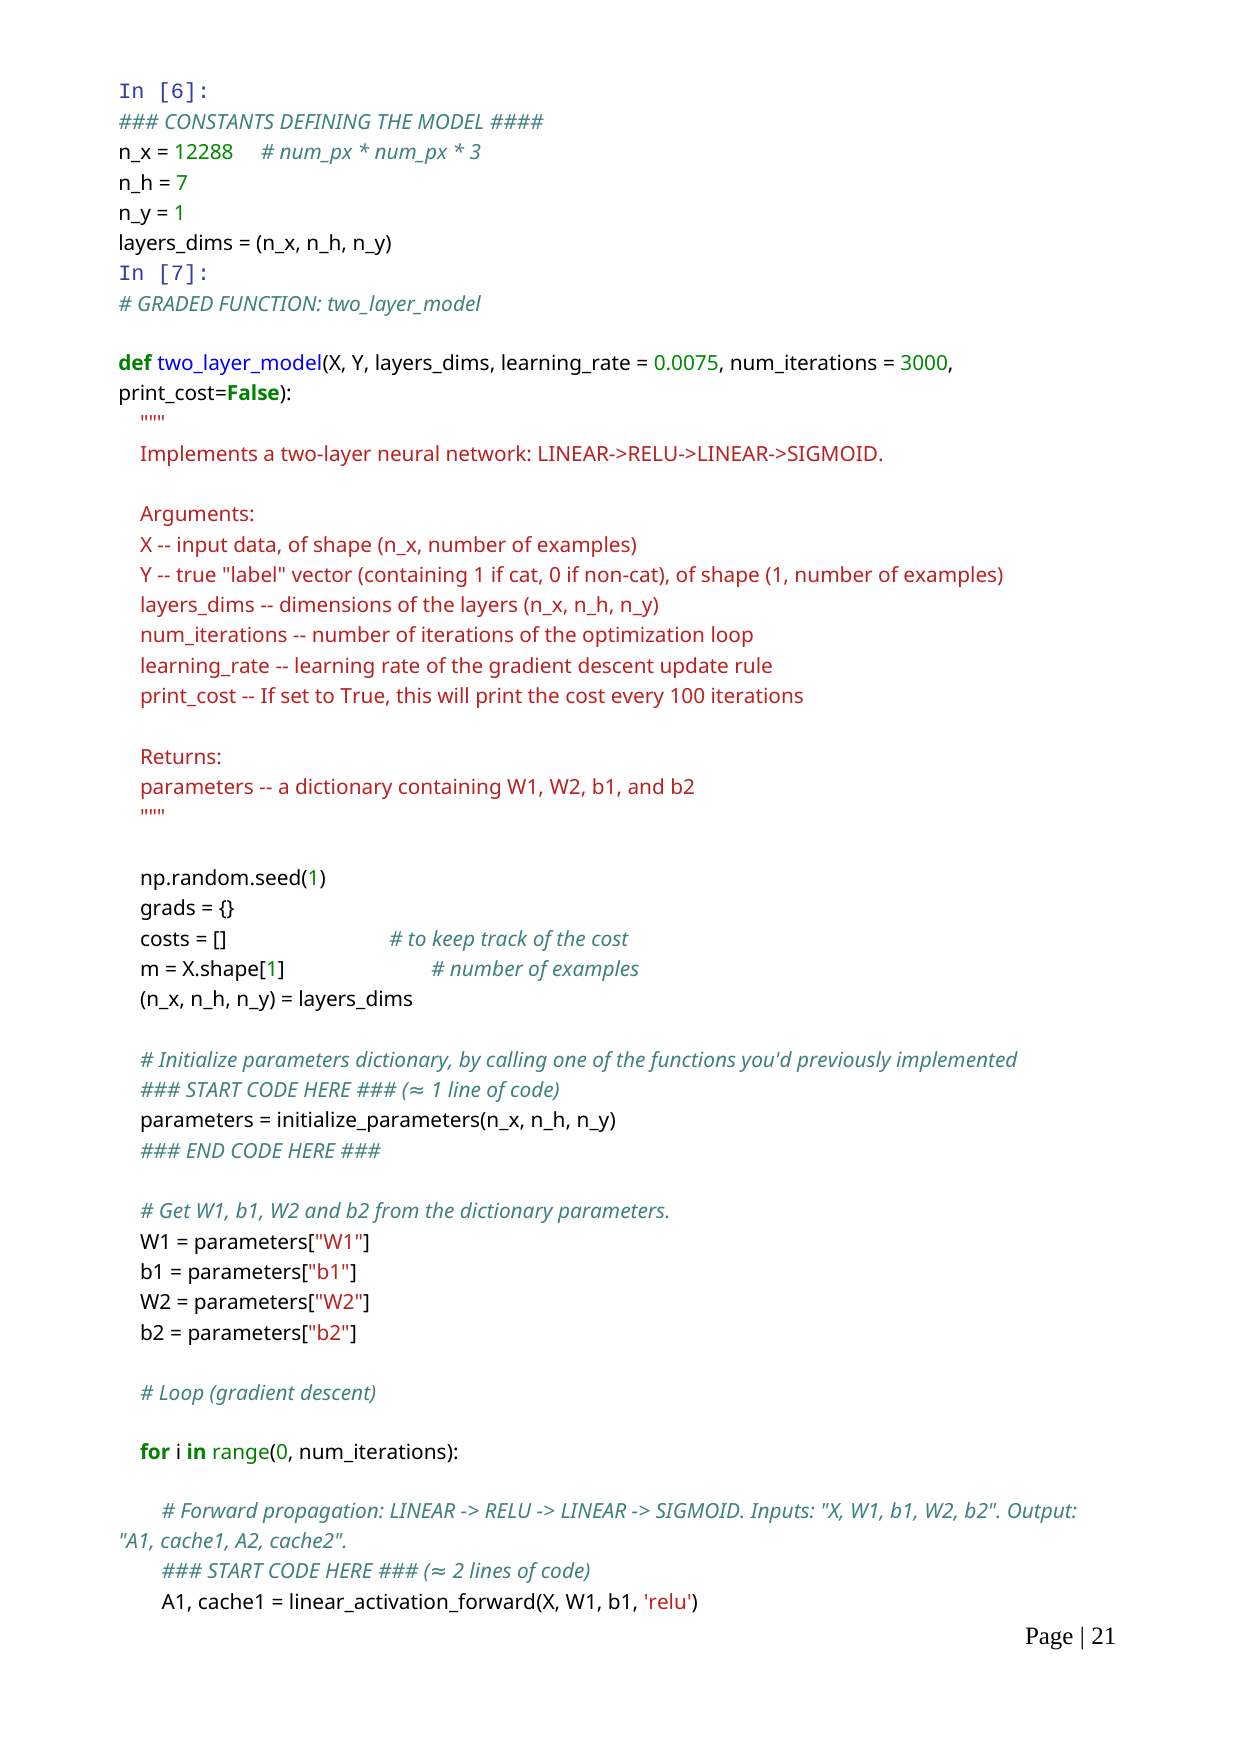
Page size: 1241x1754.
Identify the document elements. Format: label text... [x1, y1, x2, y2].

text Y -- true "label" vector (containing 1 if cat, 0 if non-cat), of shape (1, number of examples) [118, 558, 1122, 588]
text ​ [118, 1466, 1122, 1494]
text Returns: [118, 740, 1122, 770]
text ### CONSTANTS DEFINING THE MODEL #### [118, 105, 1122, 136]
text costs = [] # to keep track of the cost [118, 922, 1122, 952]
text # Loop (gradient descent) [118, 1377, 1122, 1407]
text parameters = initialize_parameters(n_x, n_h, n_y) [118, 1104, 1122, 1134]
text b1 = parameters["b1"] [118, 1255, 1122, 1286]
text # Get W1, b1, W2 and b2 from the dictionary parameters. [118, 1195, 1122, 1225]
text In [7]: [118, 257, 1122, 287]
text ​ [118, 317, 1122, 346]
text layers_dims -- dimensions of the layers (n_x, n_h, n_y) [118, 588, 1122, 619]
text n_h = 7 [118, 166, 1122, 196]
text X -- input data, of shape (n_x, number of examples) [118, 528, 1122, 558]
text W2 = parameters["W2"] [118, 1286, 1122, 1316]
text In [6]: [118, 75, 1122, 105]
text ​ [118, 1407, 1122, 1435]
text n_y = 1 [118, 196, 1122, 227]
text A1, cache1 = linear_activation_forward(X, W1, b1, 'relu') [118, 1585, 1122, 1615]
text layers_dims = (n_x, n_h, n_y) [118, 227, 1122, 257]
text m = X.shape[1] # number of examples [118, 952, 1122, 982]
text learning_rate -- learning rate of the gradient descent update rule [118, 649, 1122, 679]
text Arguments: [118, 497, 1122, 528]
text grads = {} [118, 892, 1122, 922]
text print_cost -- If set to True, this will print the cost every 100 iterations [118, 679, 1122, 710]
text for i in range(0, num_iterations): [118, 1435, 1122, 1466]
text b2 = parameters["b2"] [118, 1316, 1122, 1346]
text W1 = parameters["W1"] [118, 1225, 1122, 1255]
text num_iterations -- number of iterations of the optimization loop [118, 619, 1122, 649]
text # Initialize parameters dictionary, by calling one of the functions you'd previously implemented [118, 1043, 1122, 1073]
text ### START CODE HERE ### (≈ 1 line of code) [118, 1073, 1122, 1104]
text Implements a two-layer neural network: LINEAR->RELU->LINEAR->SIGMOID. [118, 437, 1122, 467]
text n_x = 12288 # num_px * num_px * 3 [118, 136, 1122, 166]
text parameters -- a dictionary containing W1, W2, b1, and b2 [118, 770, 1122, 801]
text (n_x, n_h, n_y) = layers_dims [118, 982, 1122, 1013]
text np.random.seed(1) [118, 861, 1122, 892]
text # Forward propagation: LINEAR -> RELU -> LINEAR -> SIGMOID. Inputs: "X, W1, b1, W2, b2". Output: "A1, cache1, A2, cache2". [118, 1494, 1122, 1555]
text """ [118, 801, 1122, 831]
text """ [118, 407, 1122, 437]
text def two_layer_model(X, Y, layers_dims, learning_rate = 0.0075, num_iterations = 3000, print_cost=False): [118, 346, 1122, 407]
text ### END CODE HERE ### [118, 1134, 1122, 1164]
text ### START CODE HERE ### (≈ 2 lines of code) [118, 1555, 1122, 1585]
text # GRADED FUNCTION: two_layer_model [118, 287, 1122, 317]
